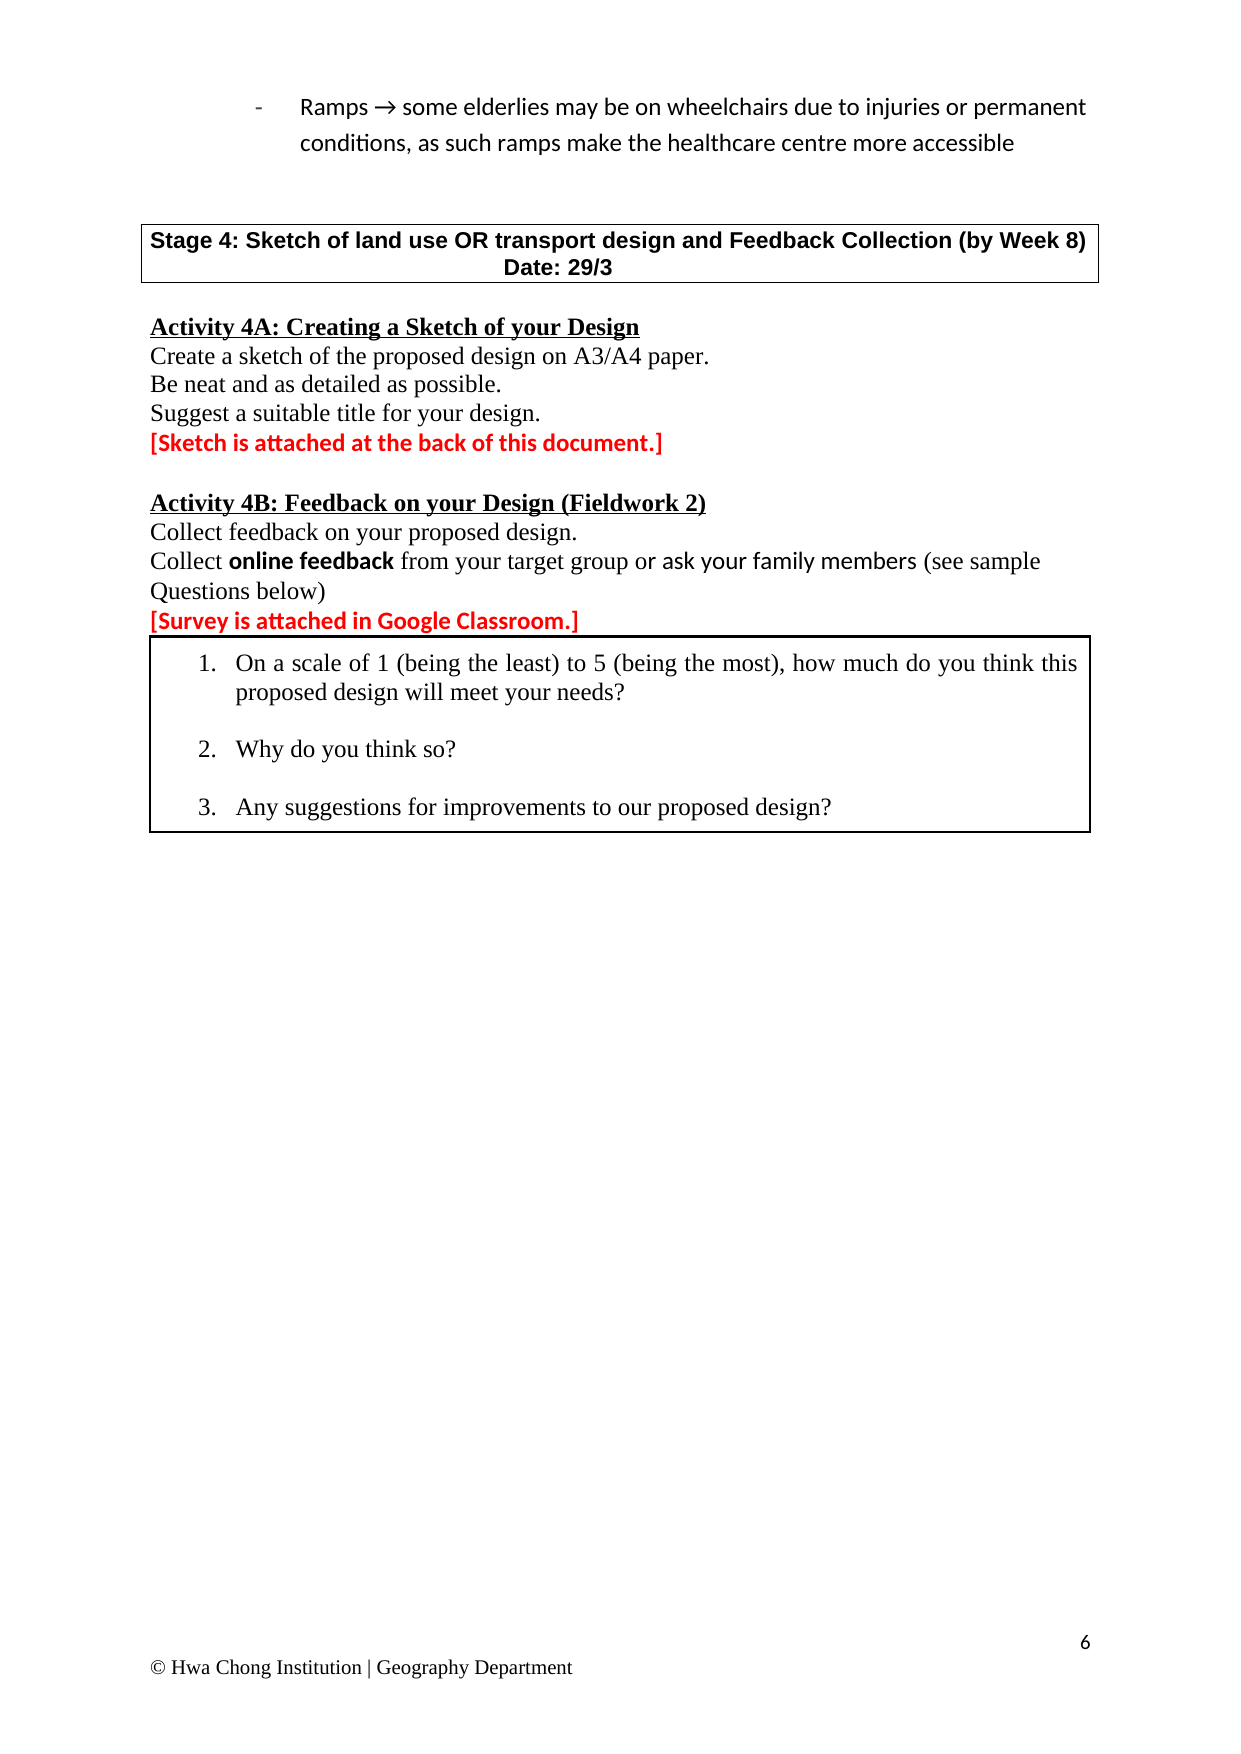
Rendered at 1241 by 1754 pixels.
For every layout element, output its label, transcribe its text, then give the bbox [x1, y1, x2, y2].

text Collect online feedback from your target group or ask your family members (see sample Questions below) [150, 546, 1090, 605]
text [Survey is attached in Google Classroom.] [150, 605, 1090, 635]
text Be neat and as detailed as possible. [150, 369, 1090, 398]
table_header On a scale of 1 (being the least) to 5 (being the most), how much do you think this proposed design will meet your needs? Why do you think so? Any suggestions for improvements to our proposed design? [151, 638, 1089, 831]
text Suggest a suitable title for your design. [150, 398, 1090, 427]
text Collect feedback on your proposed design. [150, 517, 1090, 546]
list Ramps → some elderlies may be on wheelchairs due to injuries or permanent conditions, as such ramps make the healthcare centre more accessible [262, 89, 1090, 158]
text [Sketch is attached at the back of this document.] [150, 427, 1090, 457]
text Activity 4B: Feedback on your Design (Fieldwork 2) [150, 488, 1090, 517]
text Stage 4: Sketch of land use OR transport design and Feedback Collection (by Week 8) Date: 29/3 [142, 225, 1098, 282]
text Activity 4A: Creating a Sketch of your Design [150, 312, 1090, 341]
text Create a sketch of the proposed design on A3/A4 paper. [150, 341, 1090, 369]
